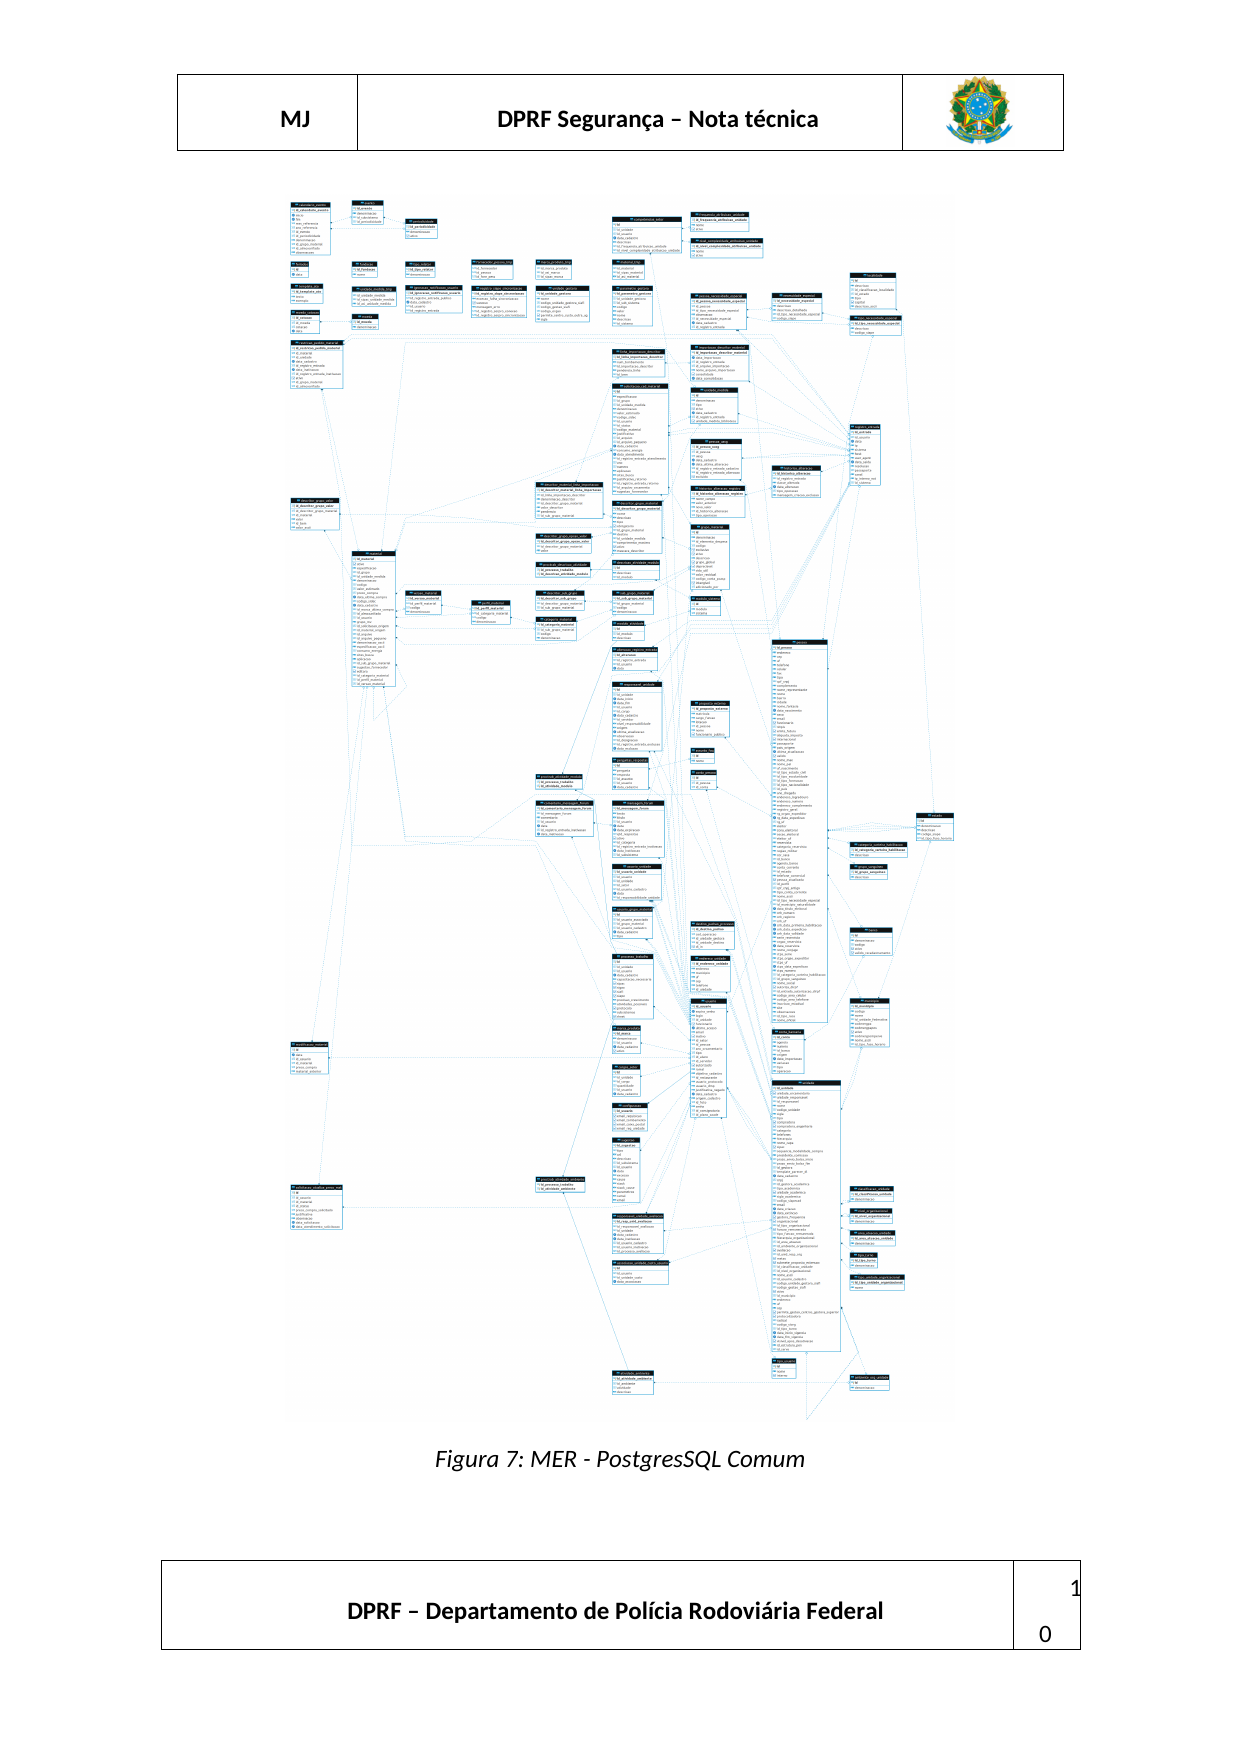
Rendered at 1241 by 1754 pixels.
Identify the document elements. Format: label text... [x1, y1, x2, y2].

picture [284, 194, 956, 1422]
text Figura 7: MER - PostgresSQL Comum [285, 1422, 955, 1473]
picture [944, 75, 1020, 149]
